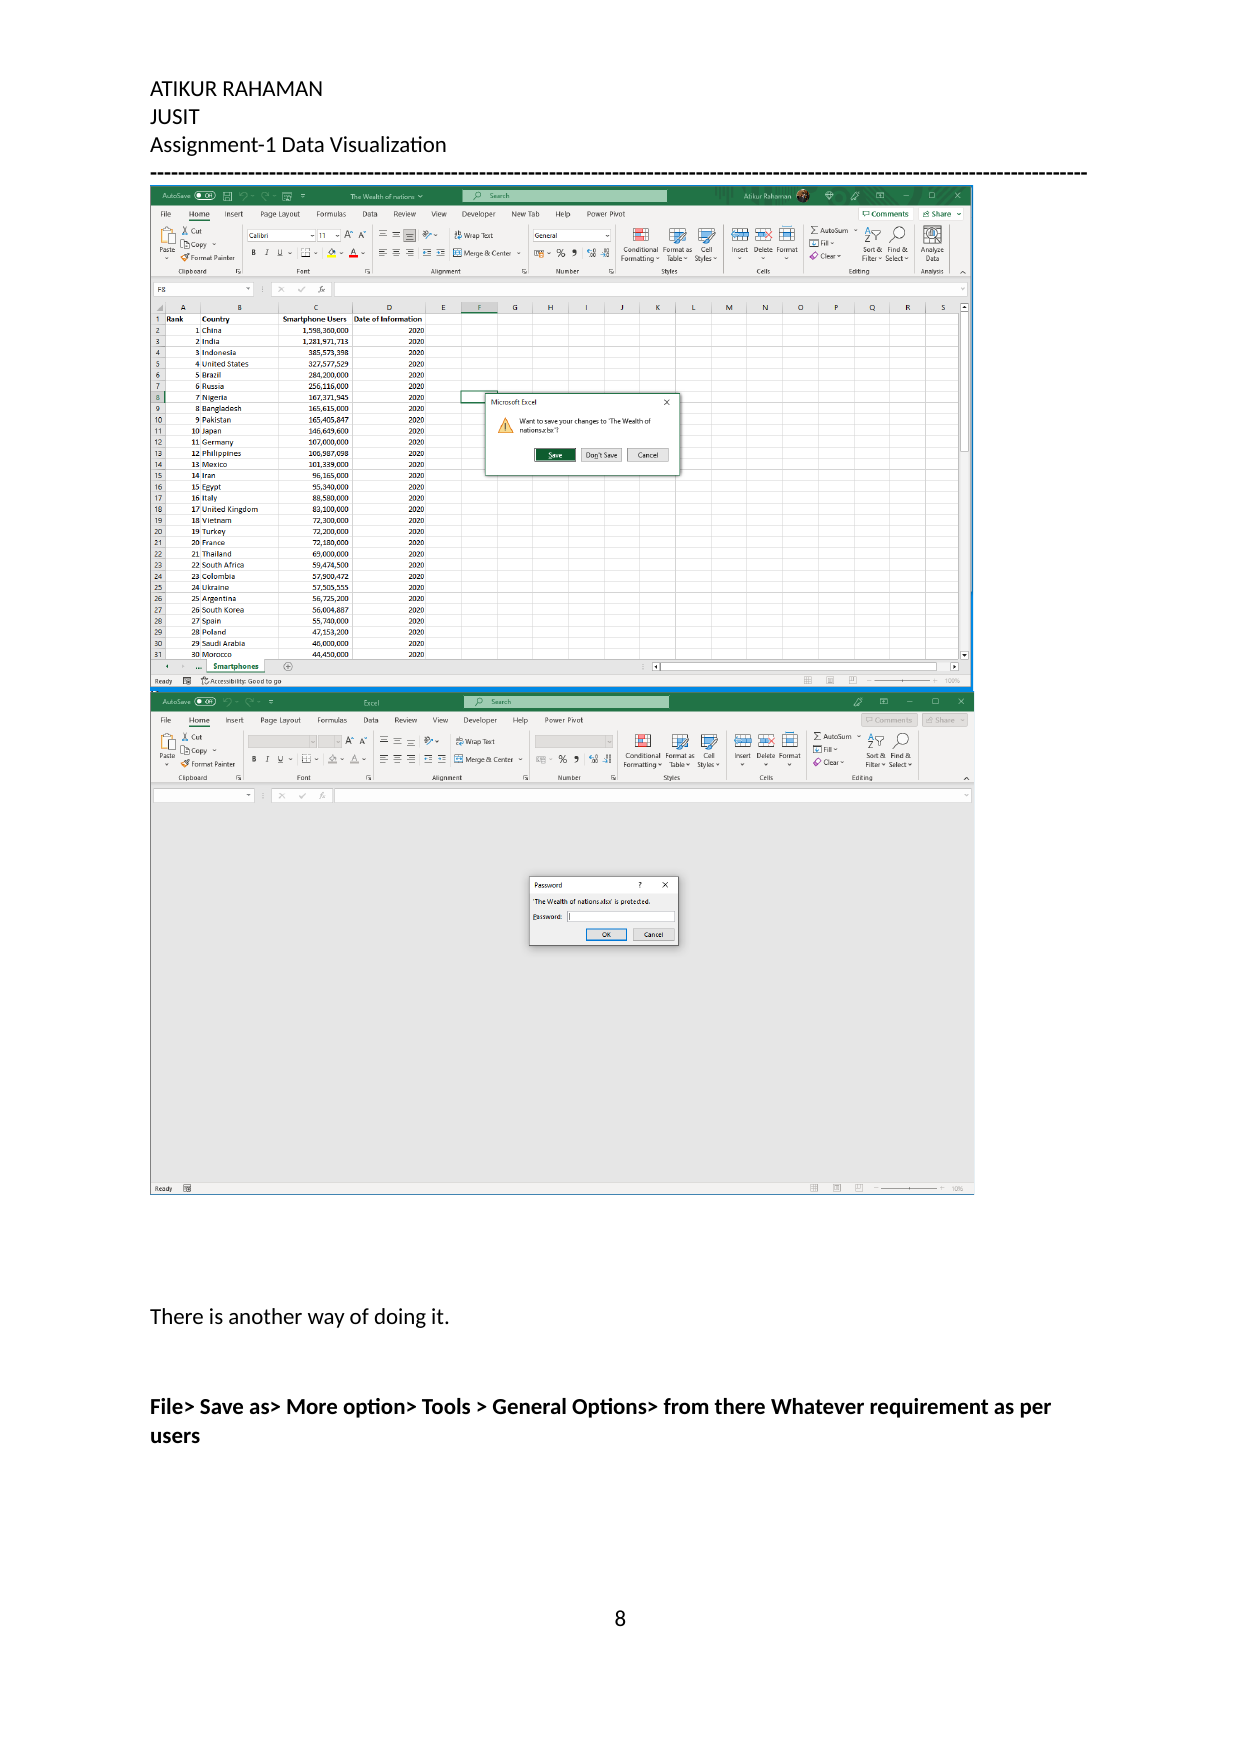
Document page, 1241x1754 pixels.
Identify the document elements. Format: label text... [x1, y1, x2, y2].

text There is another way of doing it. [150, 1302, 1090, 1330]
text File> Save as> More option> Tools > General Options> from there Whatever requirement as per users [150, 1392, 1090, 1449]
